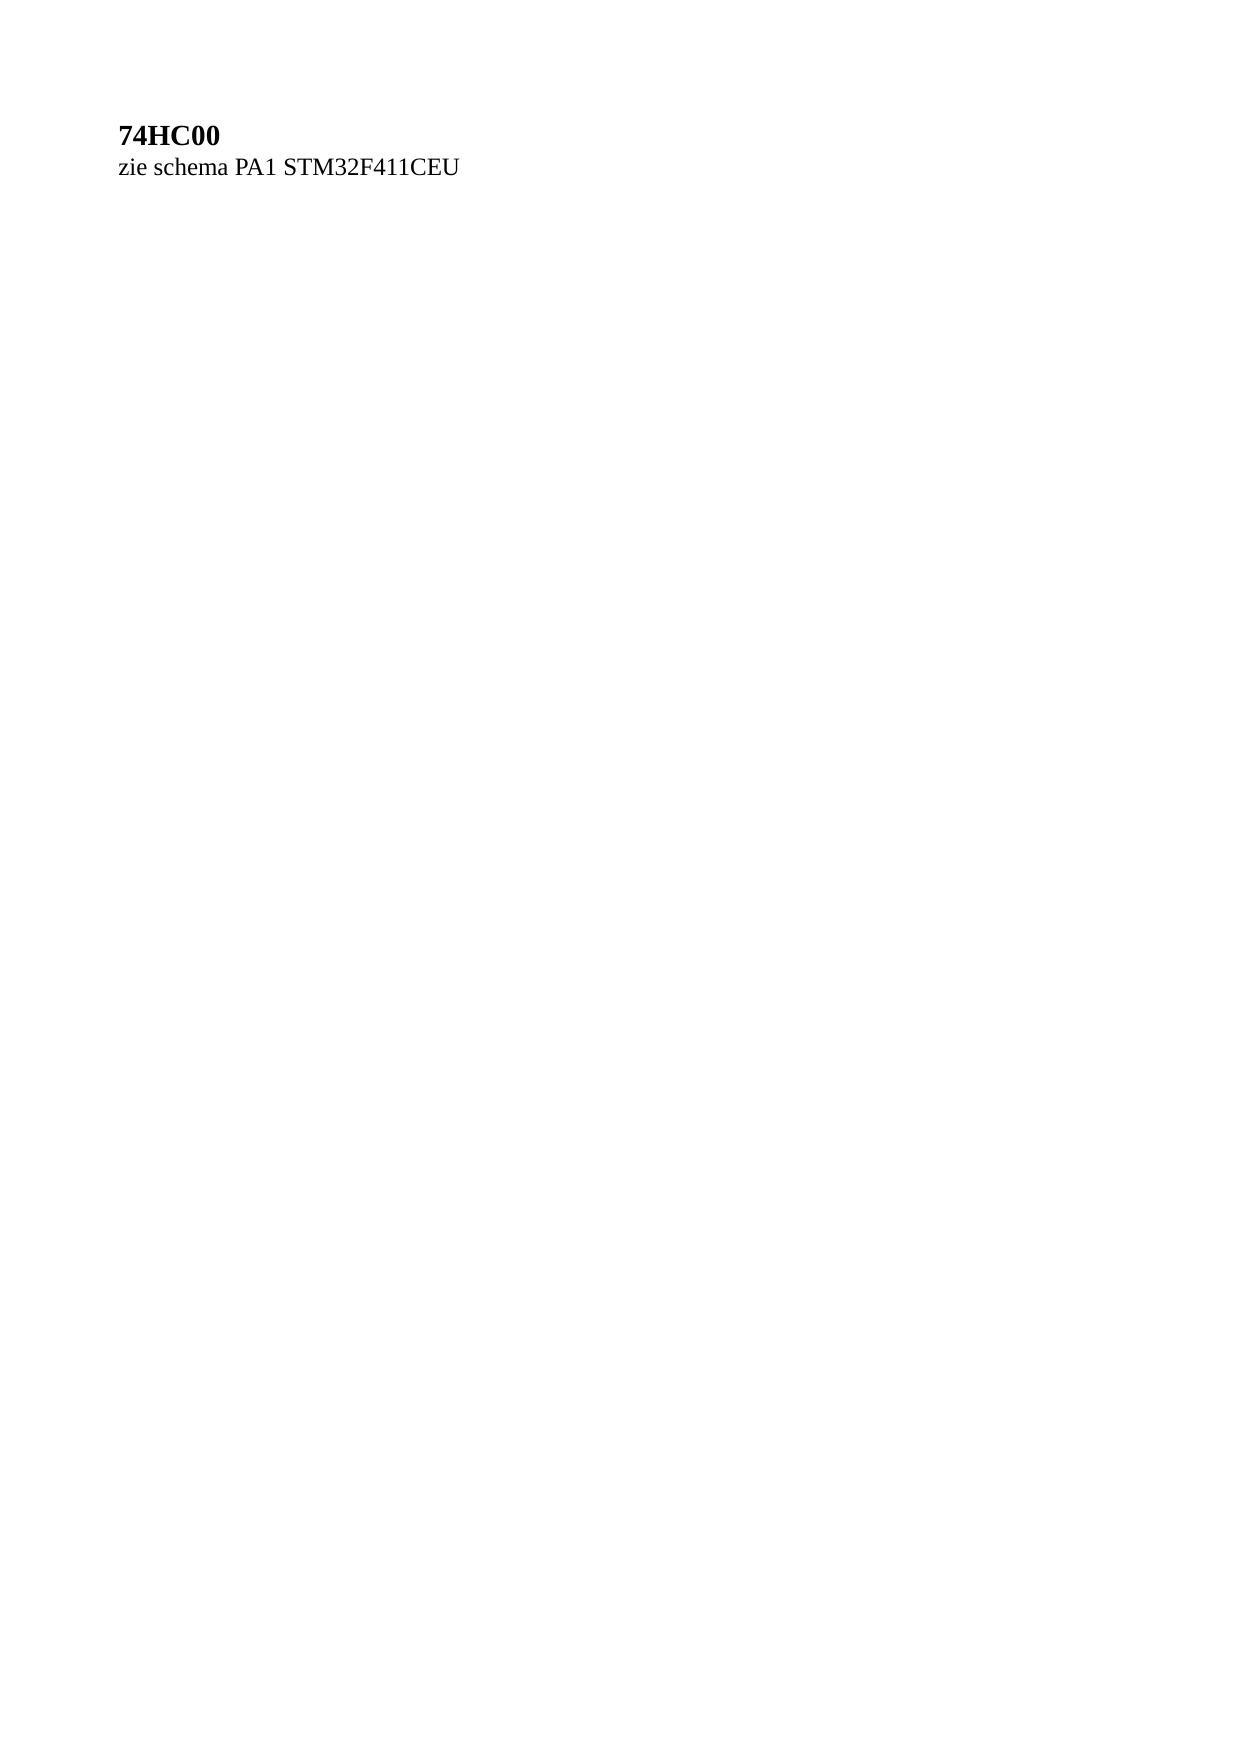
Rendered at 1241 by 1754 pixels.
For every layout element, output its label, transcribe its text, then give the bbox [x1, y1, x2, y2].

text 74HC00 [118, 118, 1122, 152]
text zie schema PA1 STM32F411CEU [118, 152, 1122, 180]
